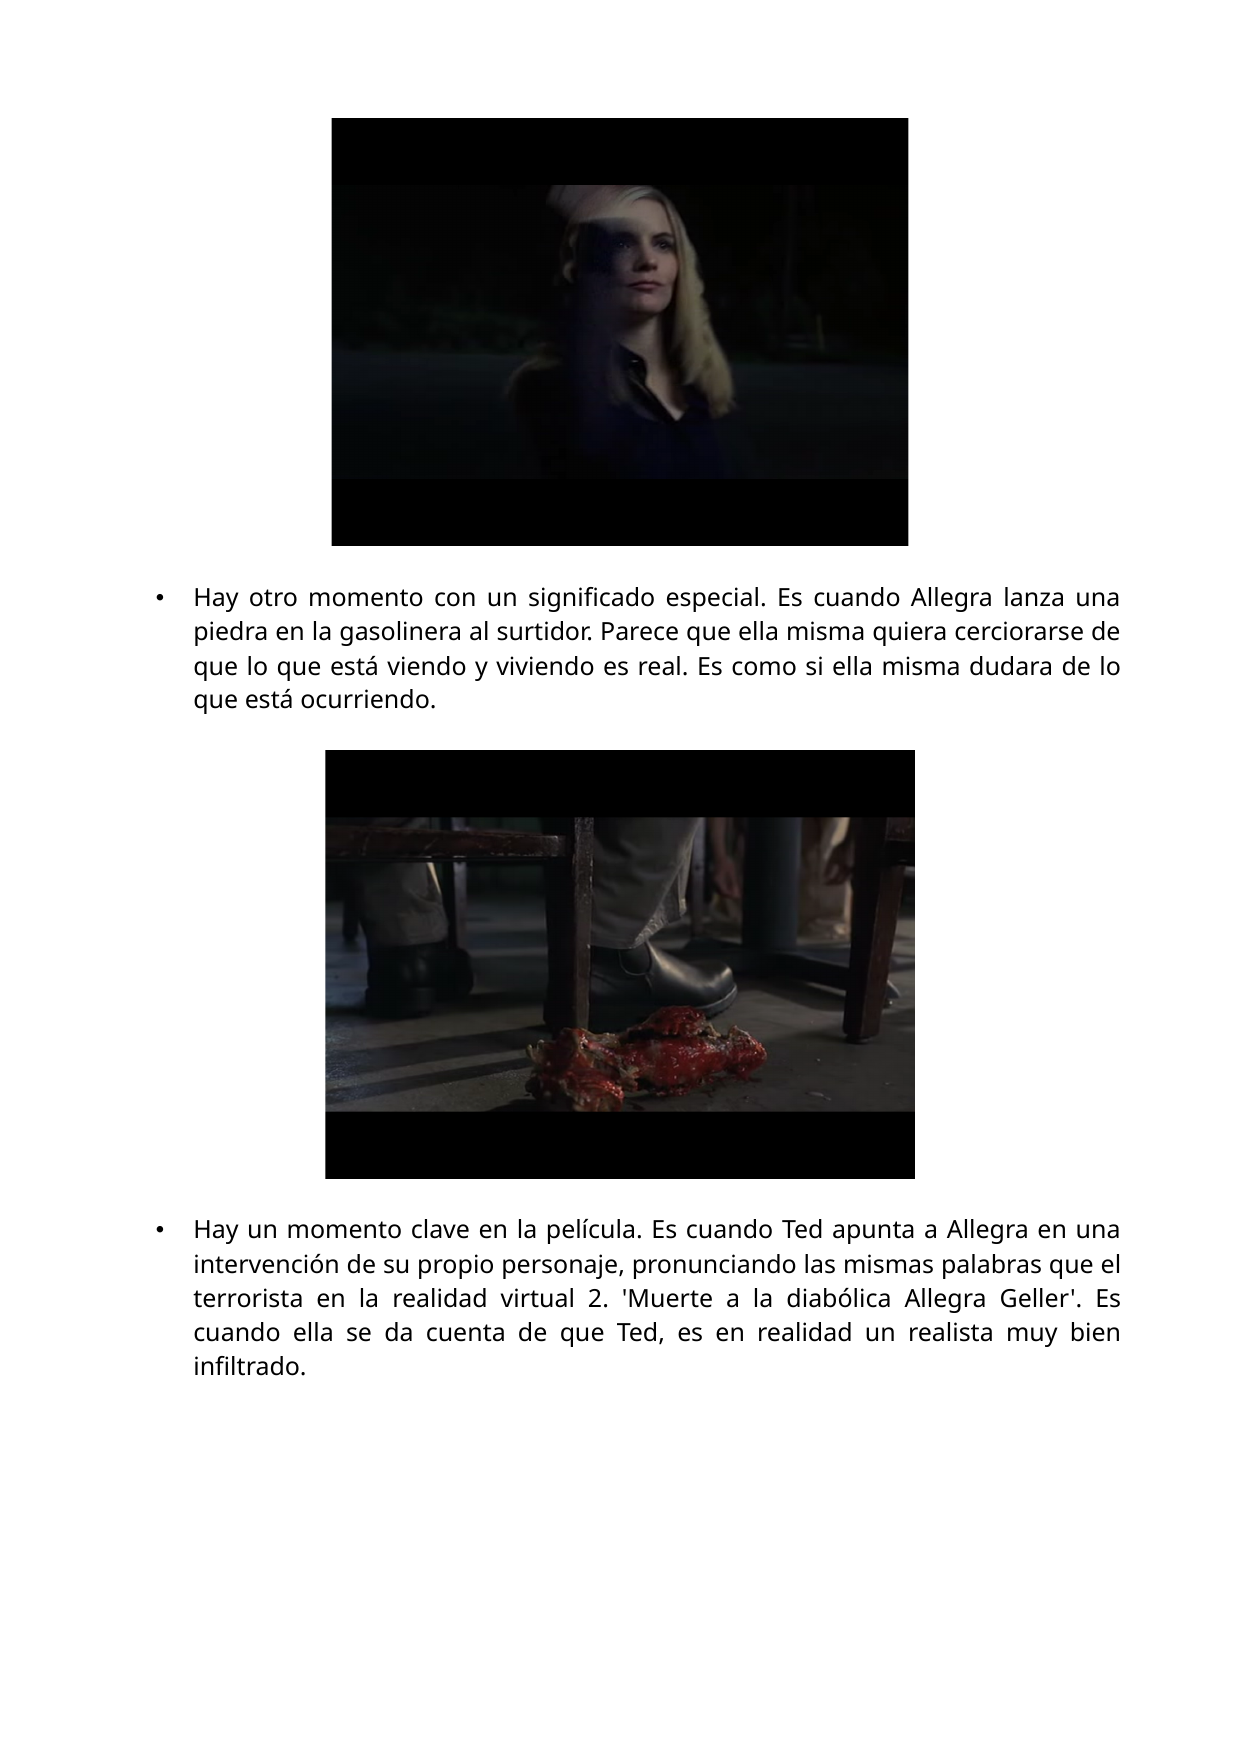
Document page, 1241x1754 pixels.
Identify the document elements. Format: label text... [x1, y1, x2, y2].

list Hay otro momento con un significado especial. Es cuando Allegra lanza una piedra en la gasolinera al surtidor. Parece que ella misma quiera cerciorarse de que lo que está viendo y viviendo es real. Es como si ella misma dudara de lo que está ocurriendo. [156, 580, 1122, 716]
picture [325, 750, 915, 1179]
picture [331, 118, 909, 546]
list Hay un momento clave en la película. Es cuando Ted apunta a Allegra en una intervención de su propio personaje, pronunciando las mismas palabras que el terrorista en la realidad virtual 2. 'Muerte a la diabólica Allegra Geller'. Es cuando ella se da cuenta de que Ted, es en realidad un realista muy bien infiltrado. [156, 1212, 1122, 1382]
